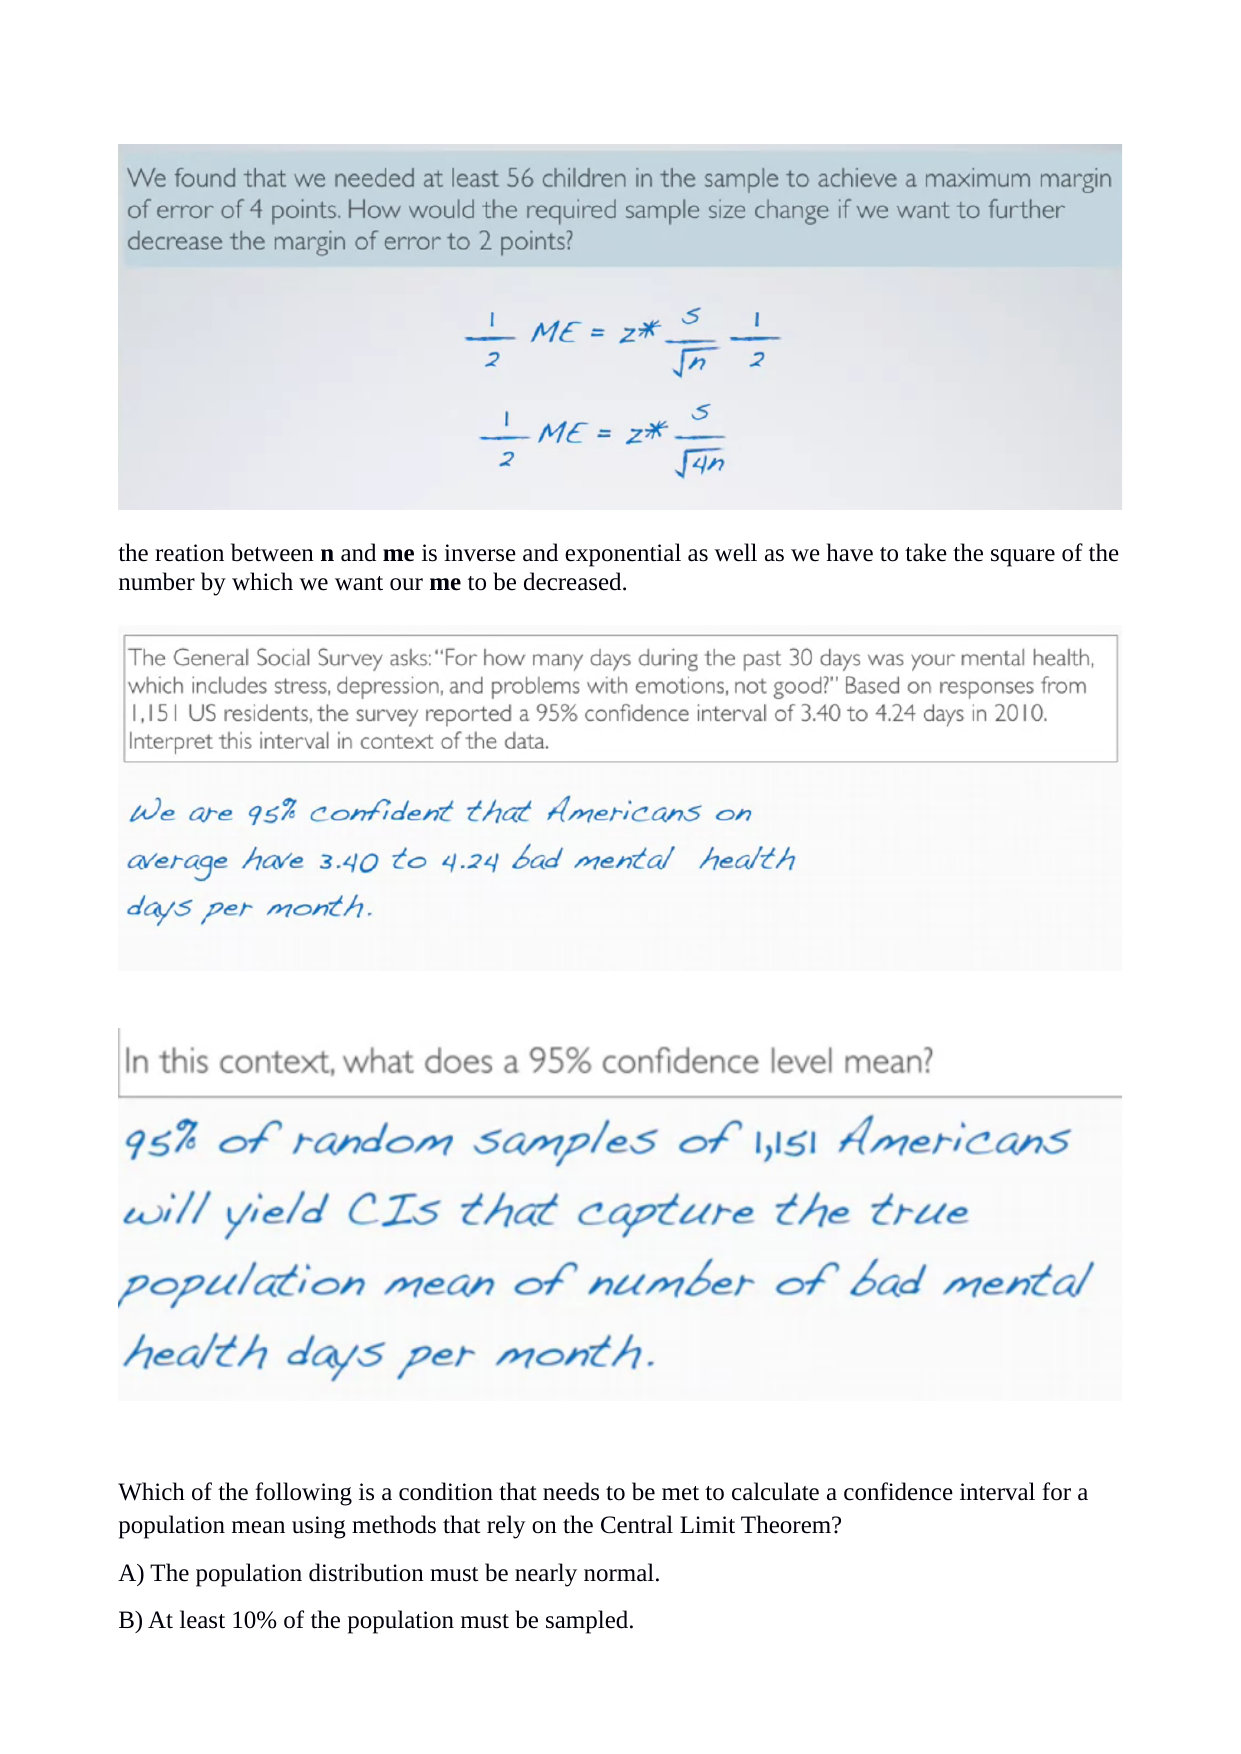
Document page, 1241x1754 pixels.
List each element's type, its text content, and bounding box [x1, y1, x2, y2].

picture [118, 144, 1123, 510]
text B) At least 10% of the population must be sampled. [118, 1605, 1122, 1634]
text the reation between n and me is inverse and exponential as well as we have to take the square of the number by which we want our me to be decreased. [118, 538, 1122, 596]
text Which of the following is a condition that needs to be met to calculate a confidence interval for a population mean using methods that rely on the Central Limit Theorem? [118, 1477, 1122, 1539]
text A) The population distribution must be nearly normal. [118, 1558, 1122, 1586]
picture [118, 625, 1123, 971]
picture [118, 1028, 1123, 1401]
